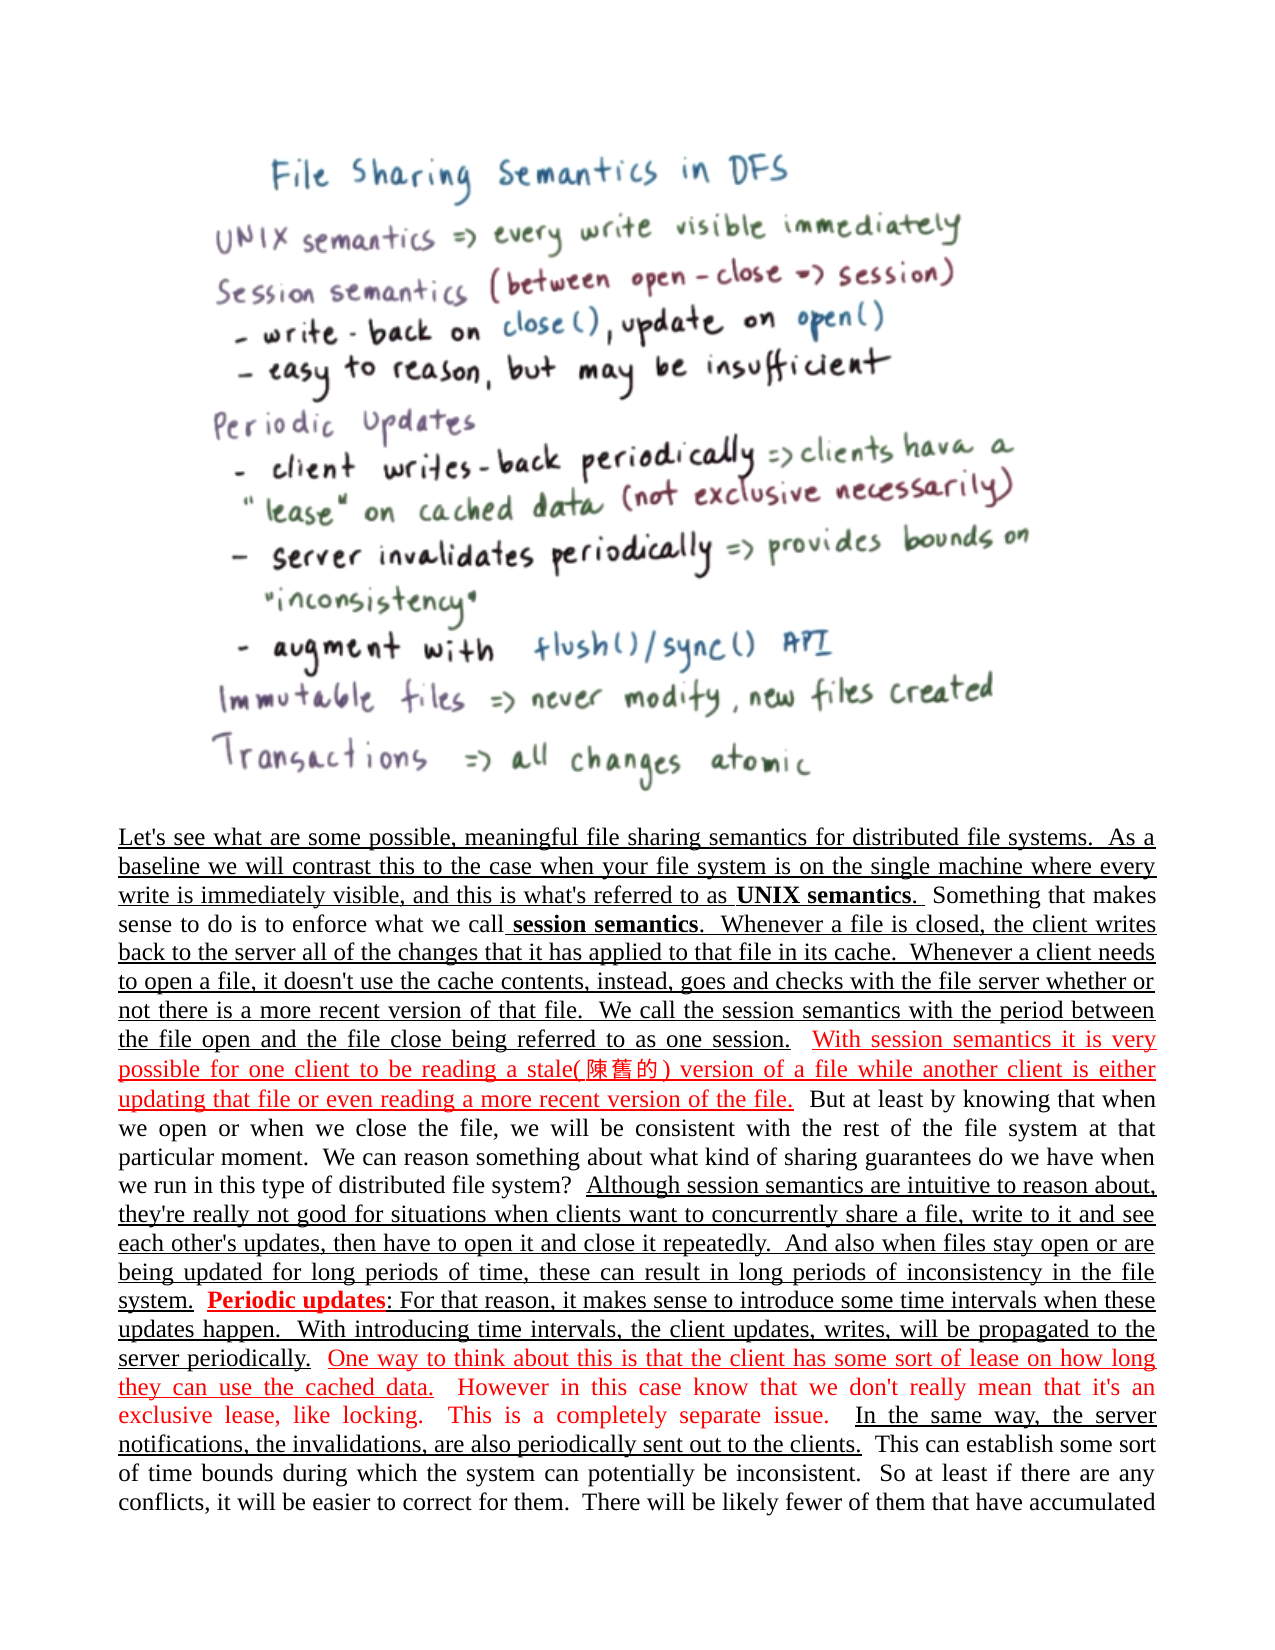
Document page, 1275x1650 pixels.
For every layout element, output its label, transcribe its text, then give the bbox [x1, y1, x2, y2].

text write is immediately visible, and this is what's referred to as UNIX semantics. Something that makes sense to do is to enforce what we call session semantics. Whenever a file is closed, the client writes back to the server all of the changes that it has applied to that file in its cache. Whenever a client needs to open a file, it doesn't use the cache contents, instead, goes and checks with the file server whether or not there is a more recent version of that file. We call the session semantics with the period between the file open and the file close being referred to as one session. With session semantics it is very possible for one client to be reading a stale(陳舊的) version of a file while another client is either updating that file or even reading a more recent version of the file. But at least by knowing that when we open or when we close the file, we will be consistent with the rest of the file system at that particular moment. We can reason something about what kind of sharing guarantees do we have when we run in this type of distributed file system? Although session semantics are intuitive to reason about, they're really not good for situations when clients want to concurrently share a file, write to it and see each other's updates, then have to open it and close it repeatedly. And also when files stay open or are being updated for long periods of time, these can result in long periods of inconsistency in the file system. Periodic updates: For that reason, it makes sense to introduce some time intervals when these updates happen. With introducing time intervals, the client updates, writes, will be propagated to the [118, 878, 1157, 1339]
text Let's see what are some possible, meaningful file sharing semantics for distributed file systems. As a baseline we will contrast this to the case when your file system is on the single machine where every [118, 822, 1157, 876]
text server periodically. One way to think about this is that the client has some sort of lease on how long they can use the cached data. However in this case know that we don't really mean that it's an exclusive lease, like locking. This is a completely separate issue. In the same way, the server notifications, the invalidations, are also periodically sent out to the clients. This can establish some sort of time bounds during which the system can potentially be inconsistent. So at least if there are any conflicts, it will be easier to correct for them. There will be likely fewer of them that have accumulated [118, 1341, 1157, 1515]
picture [196, 146, 1079, 794]
